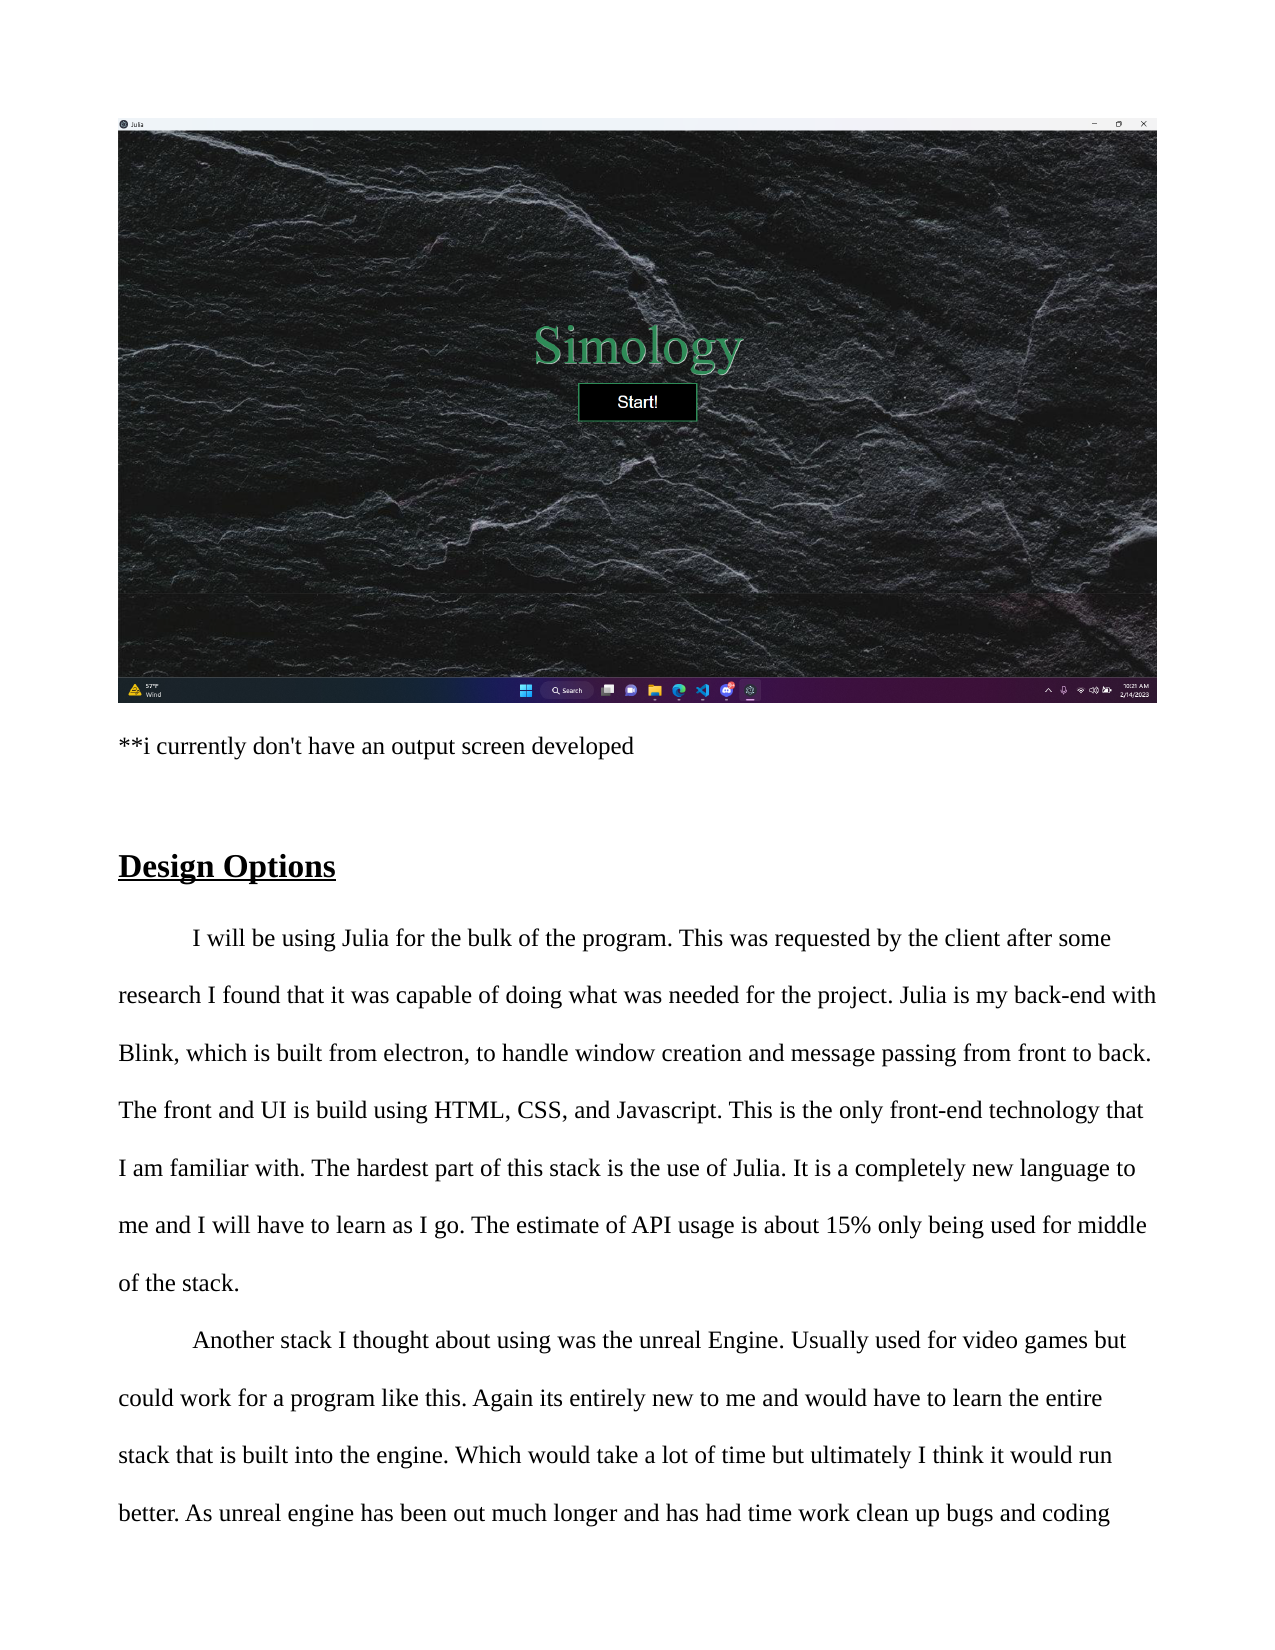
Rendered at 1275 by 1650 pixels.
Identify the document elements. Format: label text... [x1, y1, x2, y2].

picture [118, 118, 1157, 703]
text I will be using Julia for the bulk of the program. This was requested by the client after some research I found that it was capable of doing what was needed for the project. Julia is my back-end with Blink, which is built from electron, to handle window creation and message passing from front to back. The front and UI is build using HTML, CSS, and Javascript. This is the only front-end technology that I am familiar with. The hardest part of this stack is the use of Julia. It is a completely new language to me and I will have to learn as I go. The estimate of API usage is about 15% only being used for middle of the stack. [118, 923, 1157, 1297]
text **i currently don't have an output screen developed [118, 703, 1157, 760]
text Another stack I thought about using was the unreal Engine. Usually used for video games but could work for a program like this. Again its entirely new to me and would have to learn the entire stack that is built into the engine. Which would take a lot of time but ultimately I think it would run better. As unreal engine has been out much longer and has had time work clean up bugs and coding [118, 1325, 1157, 1527]
text Design Options [118, 846, 1157, 884]
